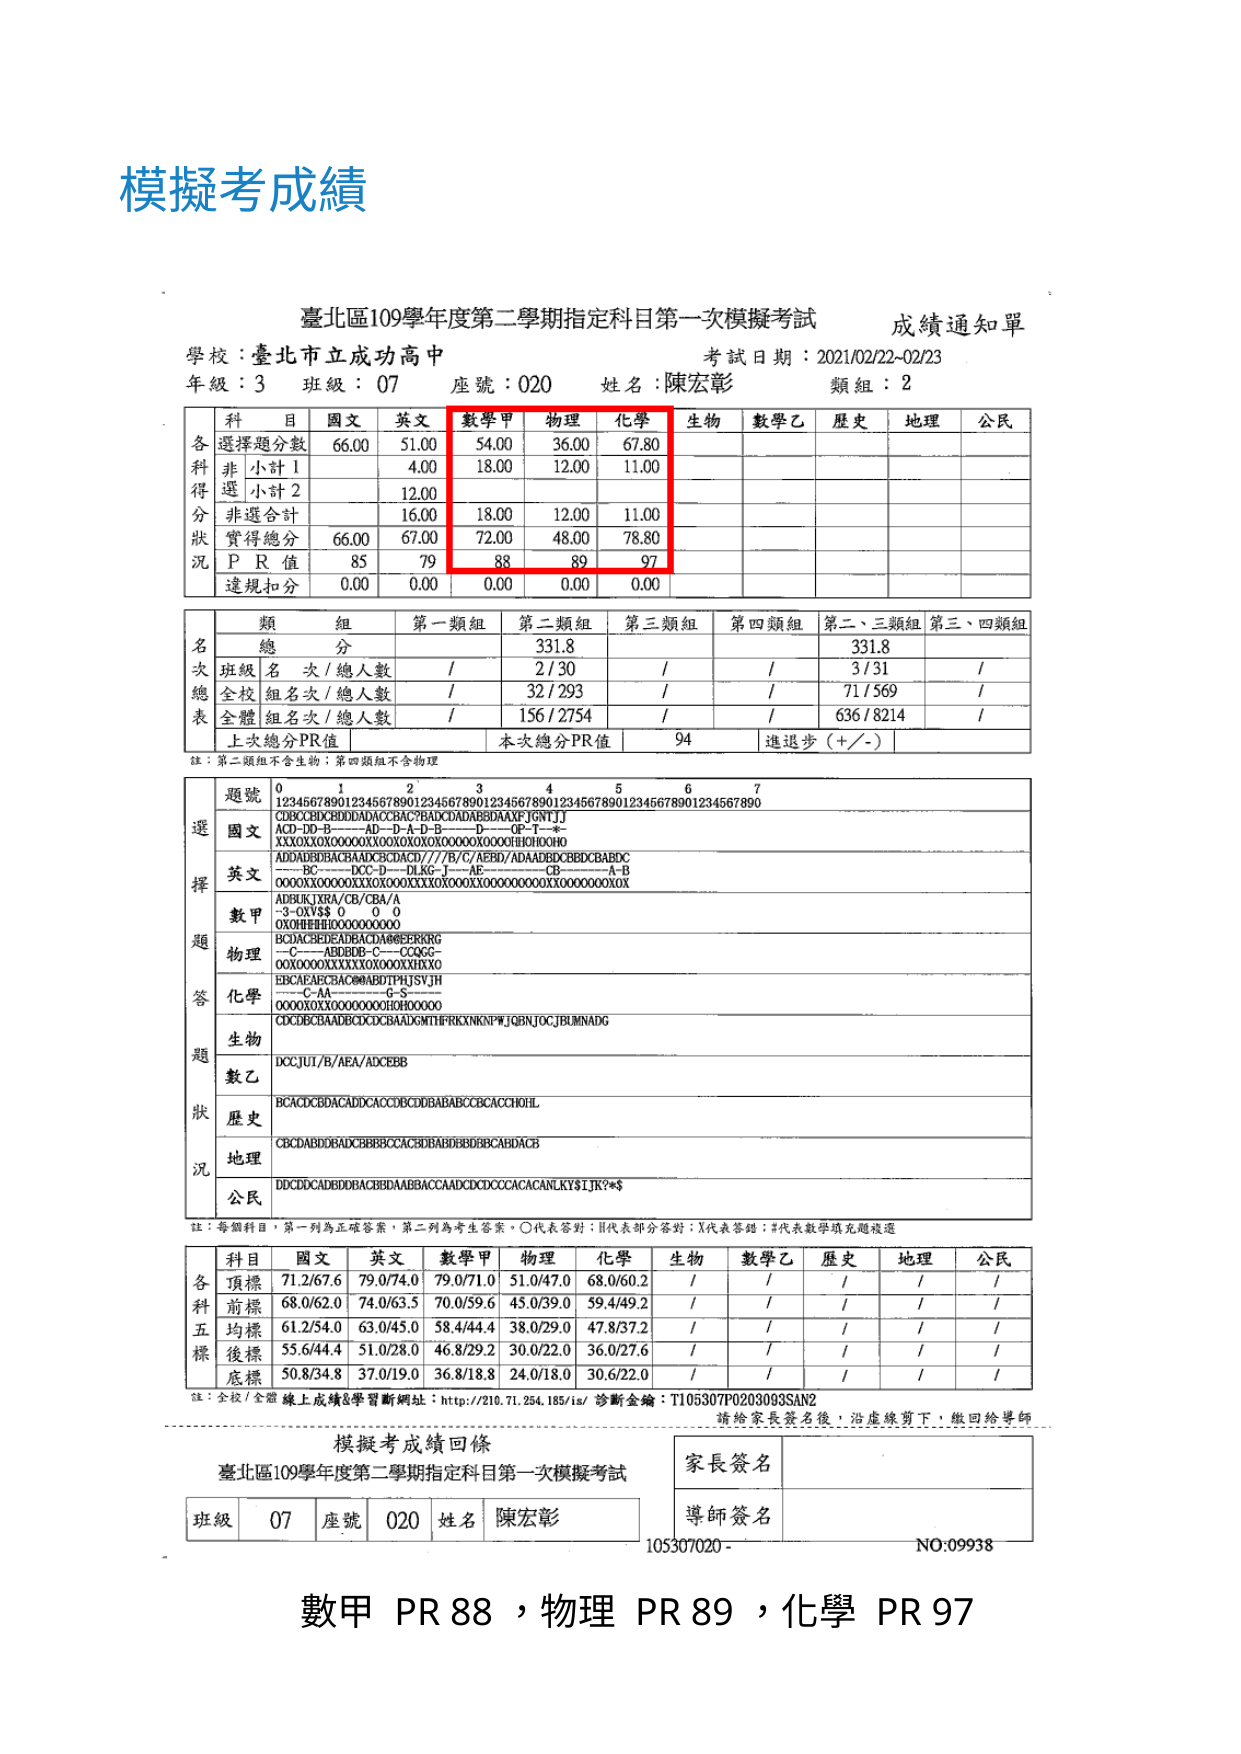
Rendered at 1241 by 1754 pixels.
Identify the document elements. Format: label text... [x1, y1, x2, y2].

subtitle 模擬考成績 [118, 151, 1122, 223]
